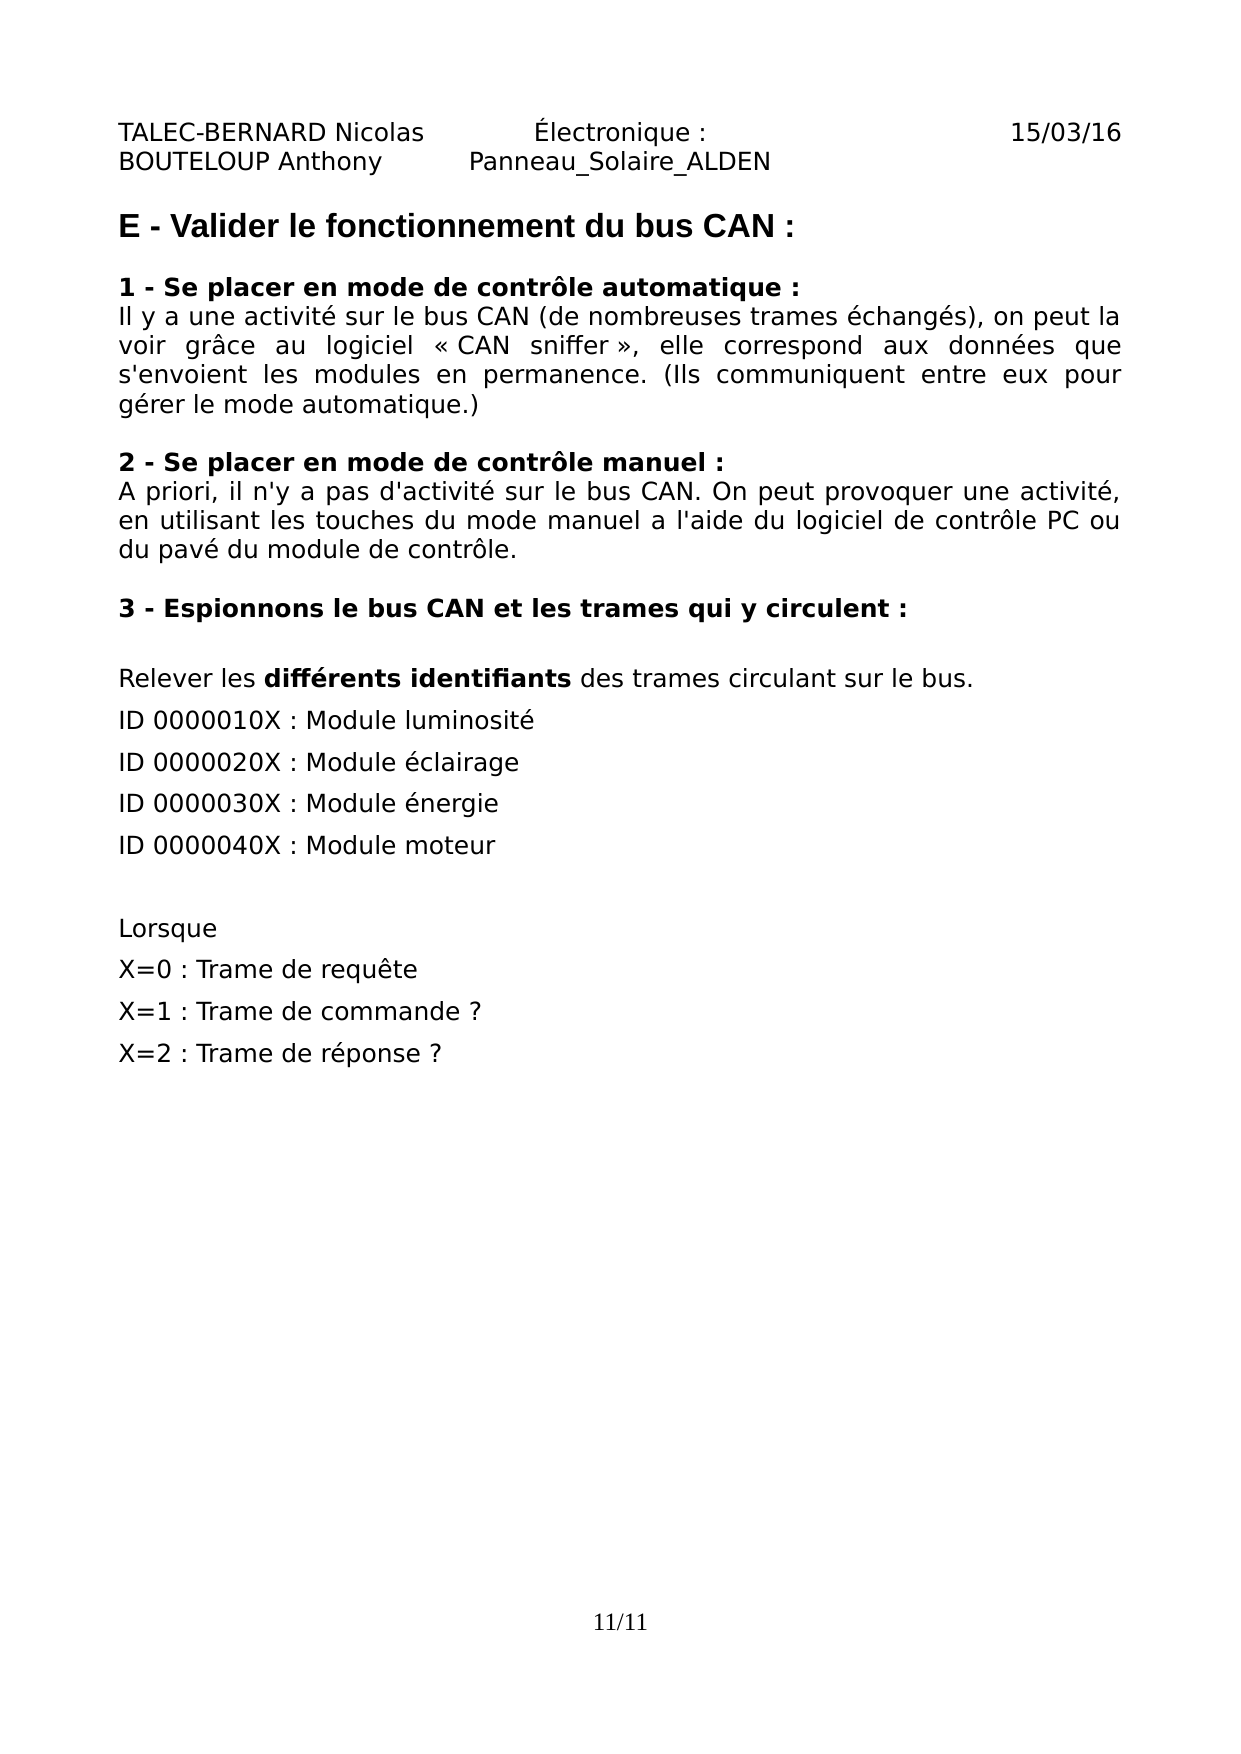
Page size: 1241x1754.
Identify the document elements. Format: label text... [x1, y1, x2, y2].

text X=0 : Trame de requête [118, 956, 1122, 985]
text 2 - Se placer en mode de contrôle manuel : [118, 448, 1122, 477]
text X=1 : Trame de commande ? [118, 997, 1122, 1026]
text ID 0000020X : Module éclairage [118, 748, 1122, 777]
text X=2 : Trame de réponse ? [118, 1039, 1122, 1068]
text ID 0000040X : Module moteur [118, 831, 1122, 860]
text Il y a une activité sur le bus CAN (de nombreuses trames échangés), on peut la voir grâce au logiciel « CAN sniffer », elle correspond aux données que s'envoient les modules en permanence. (Ils communiquent entre eux pour gérer le mode automatique.) [118, 302, 1122, 419]
text 3 - Espionnons le bus CAN et les trames qui y circulent : [118, 594, 1122, 623]
text Relever les différents identifiants des trames circulant sur le bus. [118, 664, 1122, 693]
text Lorsque [118, 914, 1122, 943]
text 1 - Se placer en mode de contrôle automatique : [118, 273, 1122, 302]
text A priori, il n'y a pas d'activité sur le bus CAN. On peut provoquer une activité, en utilisant les touches du mode manuel a l'aide du logiciel de contrôle PC ou du pavé du module de contrôle. [118, 477, 1122, 565]
text ID 0000030X : Module énergie [118, 789, 1122, 818]
text E - Valider le fonctionnement du bus CAN : [118, 206, 1122, 244]
text ID 0000010X : Module luminosité [118, 706, 1122, 735]
